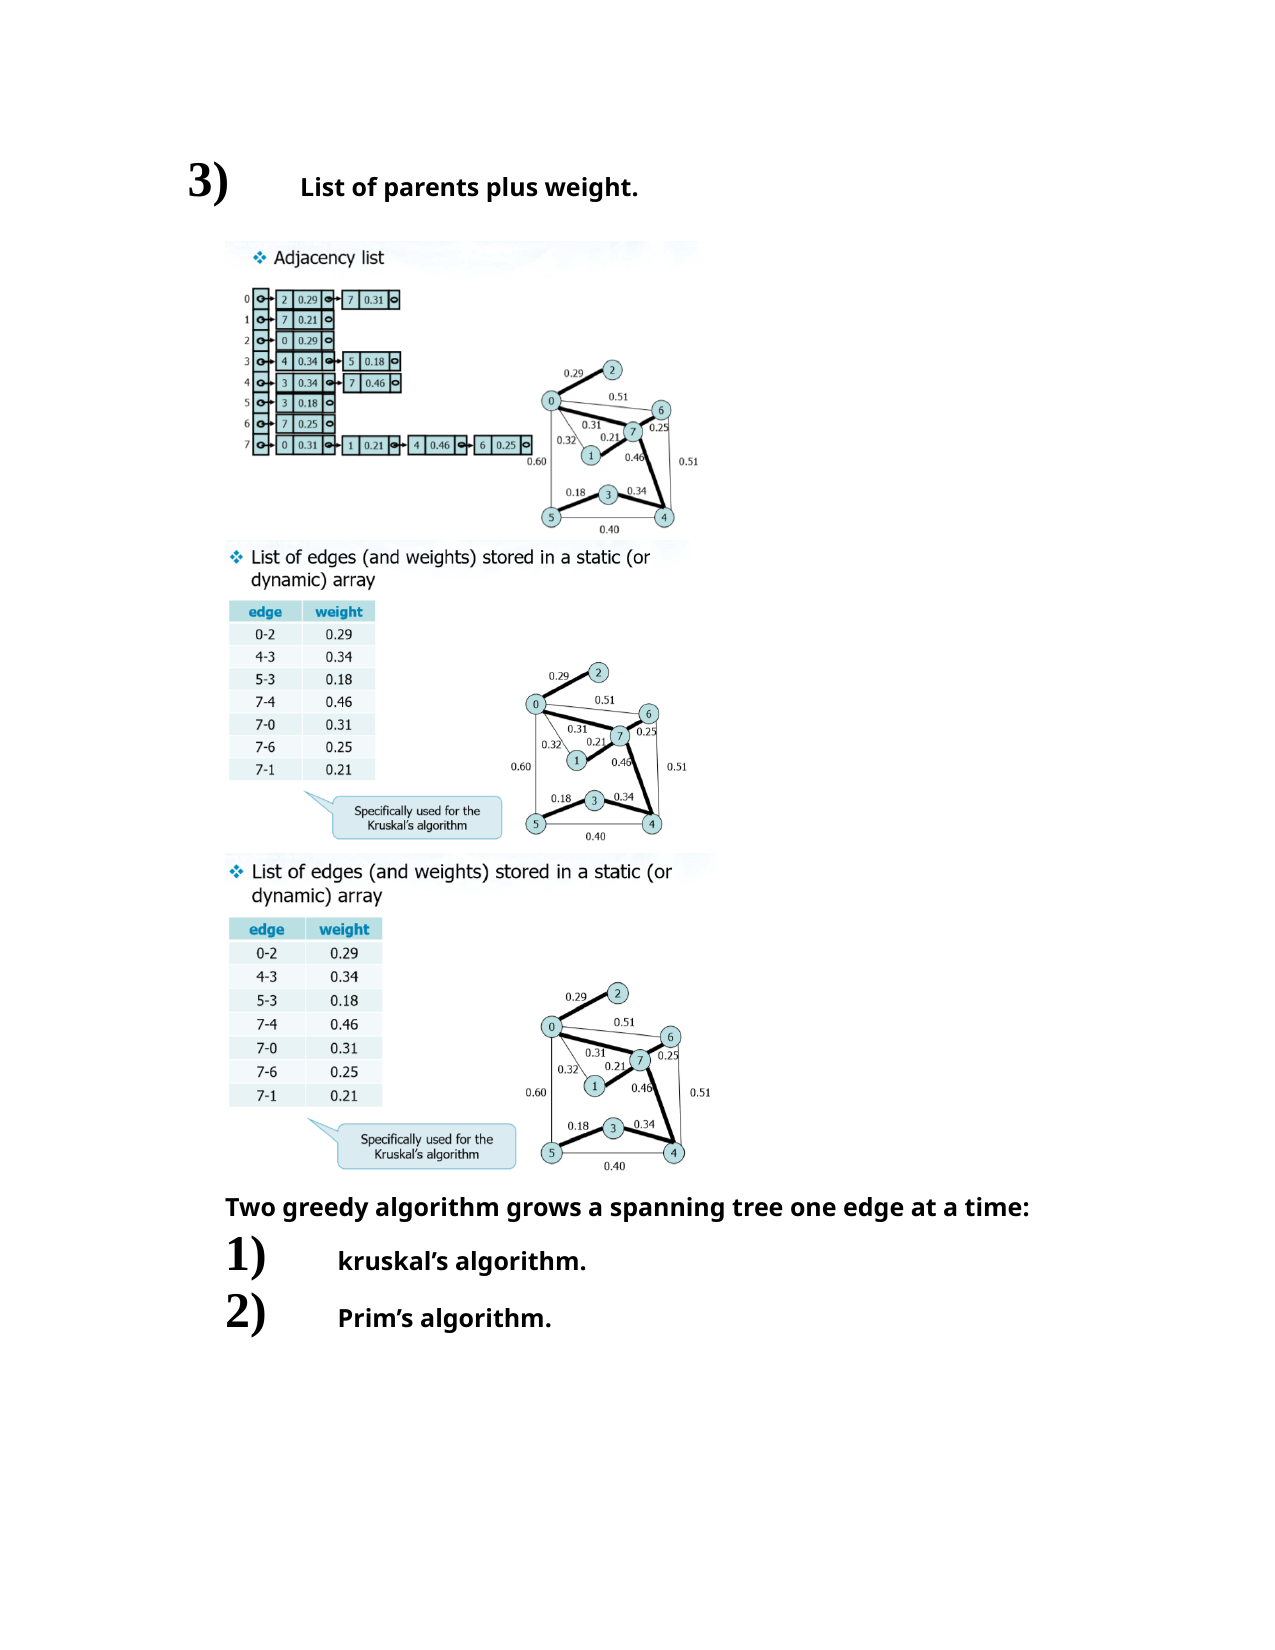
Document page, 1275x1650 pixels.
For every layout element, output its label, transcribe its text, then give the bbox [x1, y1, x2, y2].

subtitle kruskal’s algorithm. [225, 1223, 1125, 1281]
subtitle Prim’s algorithm. [225, 1281, 1125, 1338]
subtitle List of parents plus weight. [187, 150, 1125, 207]
subtitle Two greedy algorithm grows a spanning tree one edge at a time: [225, 1189, 1125, 1223]
